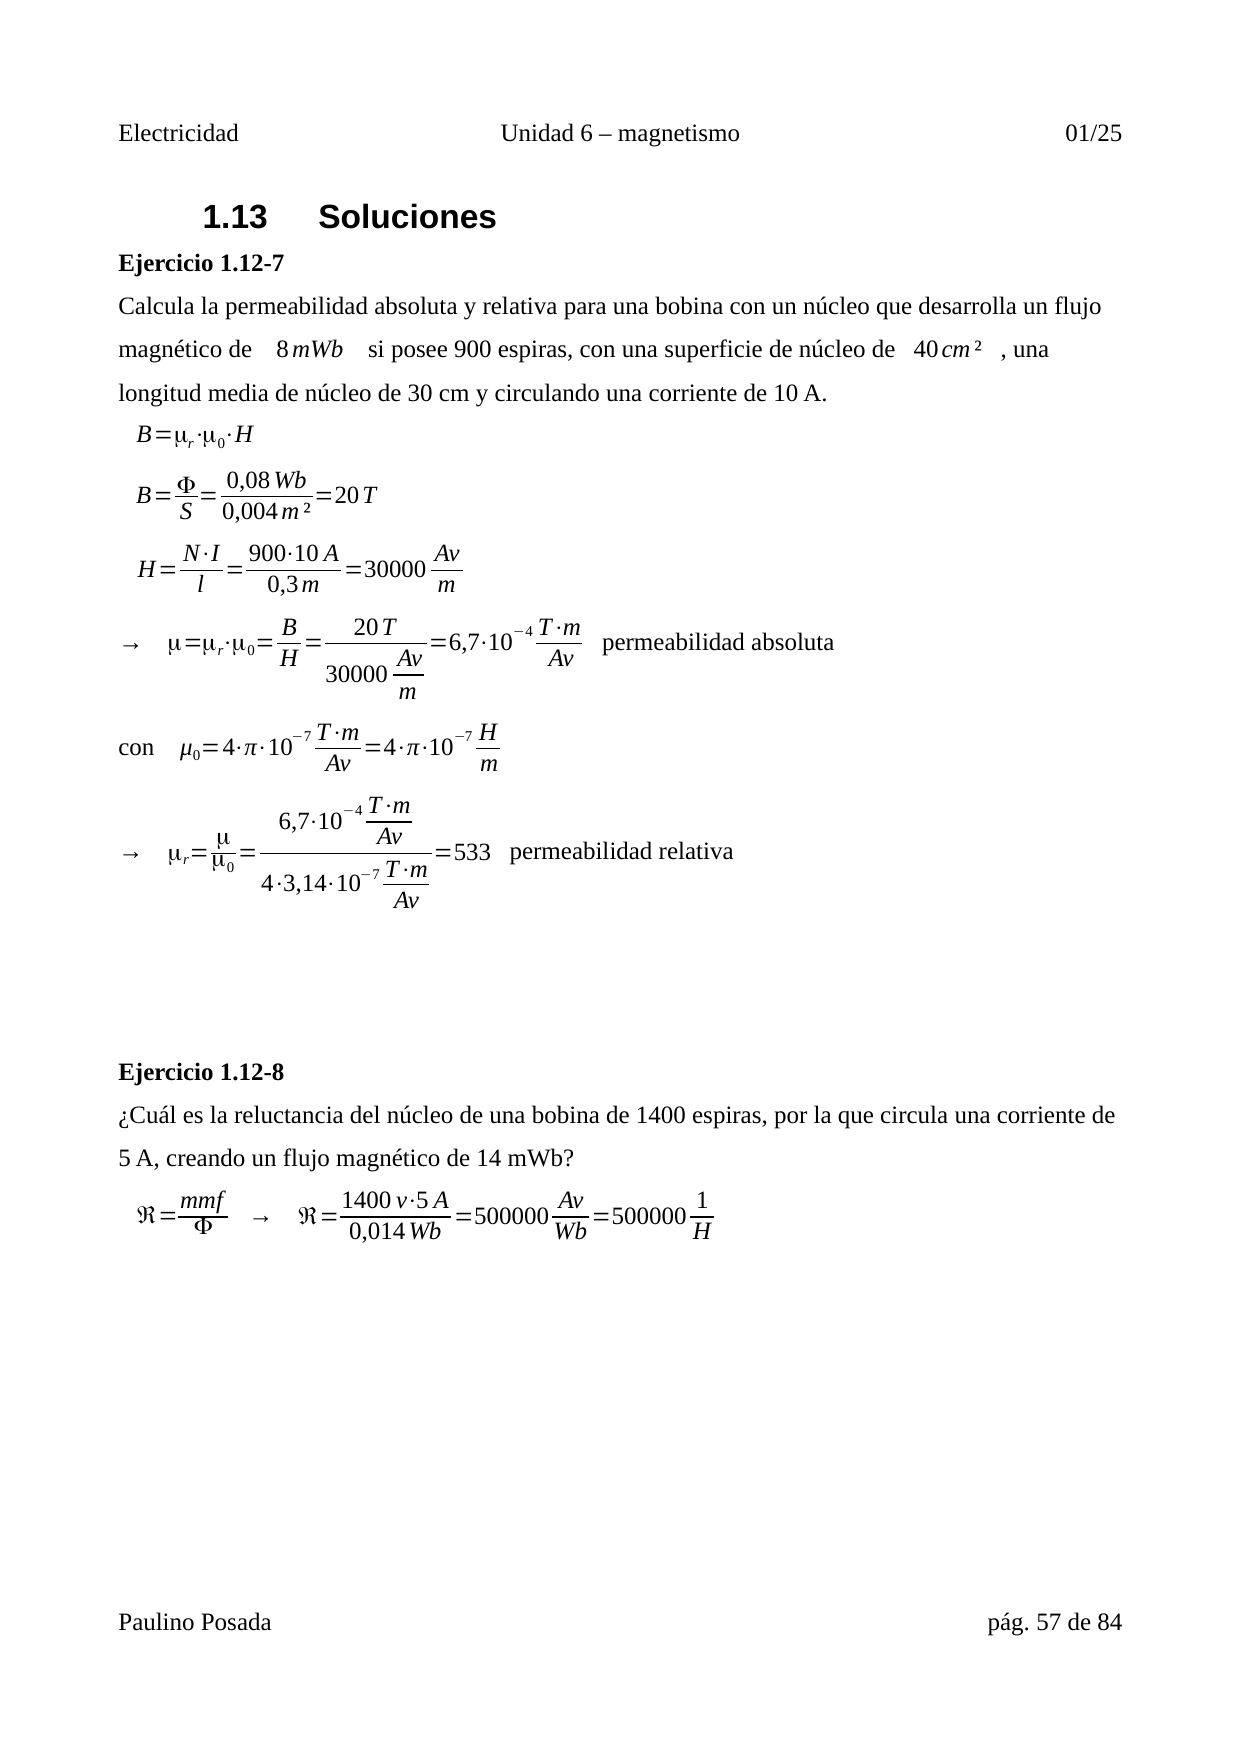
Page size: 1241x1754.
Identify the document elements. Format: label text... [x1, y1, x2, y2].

text ¿Cuál es la reluctancia del núcleo de una bobina de 1400 espiras, por la que circula una corriente de 5 A, creando un flujo magnético de 14 mWb? [118, 1100, 1122, 1172]
text Ejercicio 1.12-8 [118, 1057, 1122, 1086]
text → permeabilidad relativa [118, 792, 1122, 913]
text → permeabilidad absoluta [118, 613, 1122, 704]
text con [118, 718, 1122, 777]
subtitle Soluciones [193, 197, 1122, 236]
text → [118, 1187, 1122, 1246]
text Ejercicio 1.12-7 [118, 248, 1122, 277]
text Calcula la permeabilidad absoluta y relativa para una bobina con un núcleo que desarrolla un flujo magnético de si posee 900 espiras, con una superficie de núcleo de, una longitud media de núcleo de 30 cm y circulando una corriente de 10 A. [118, 291, 1122, 406]
